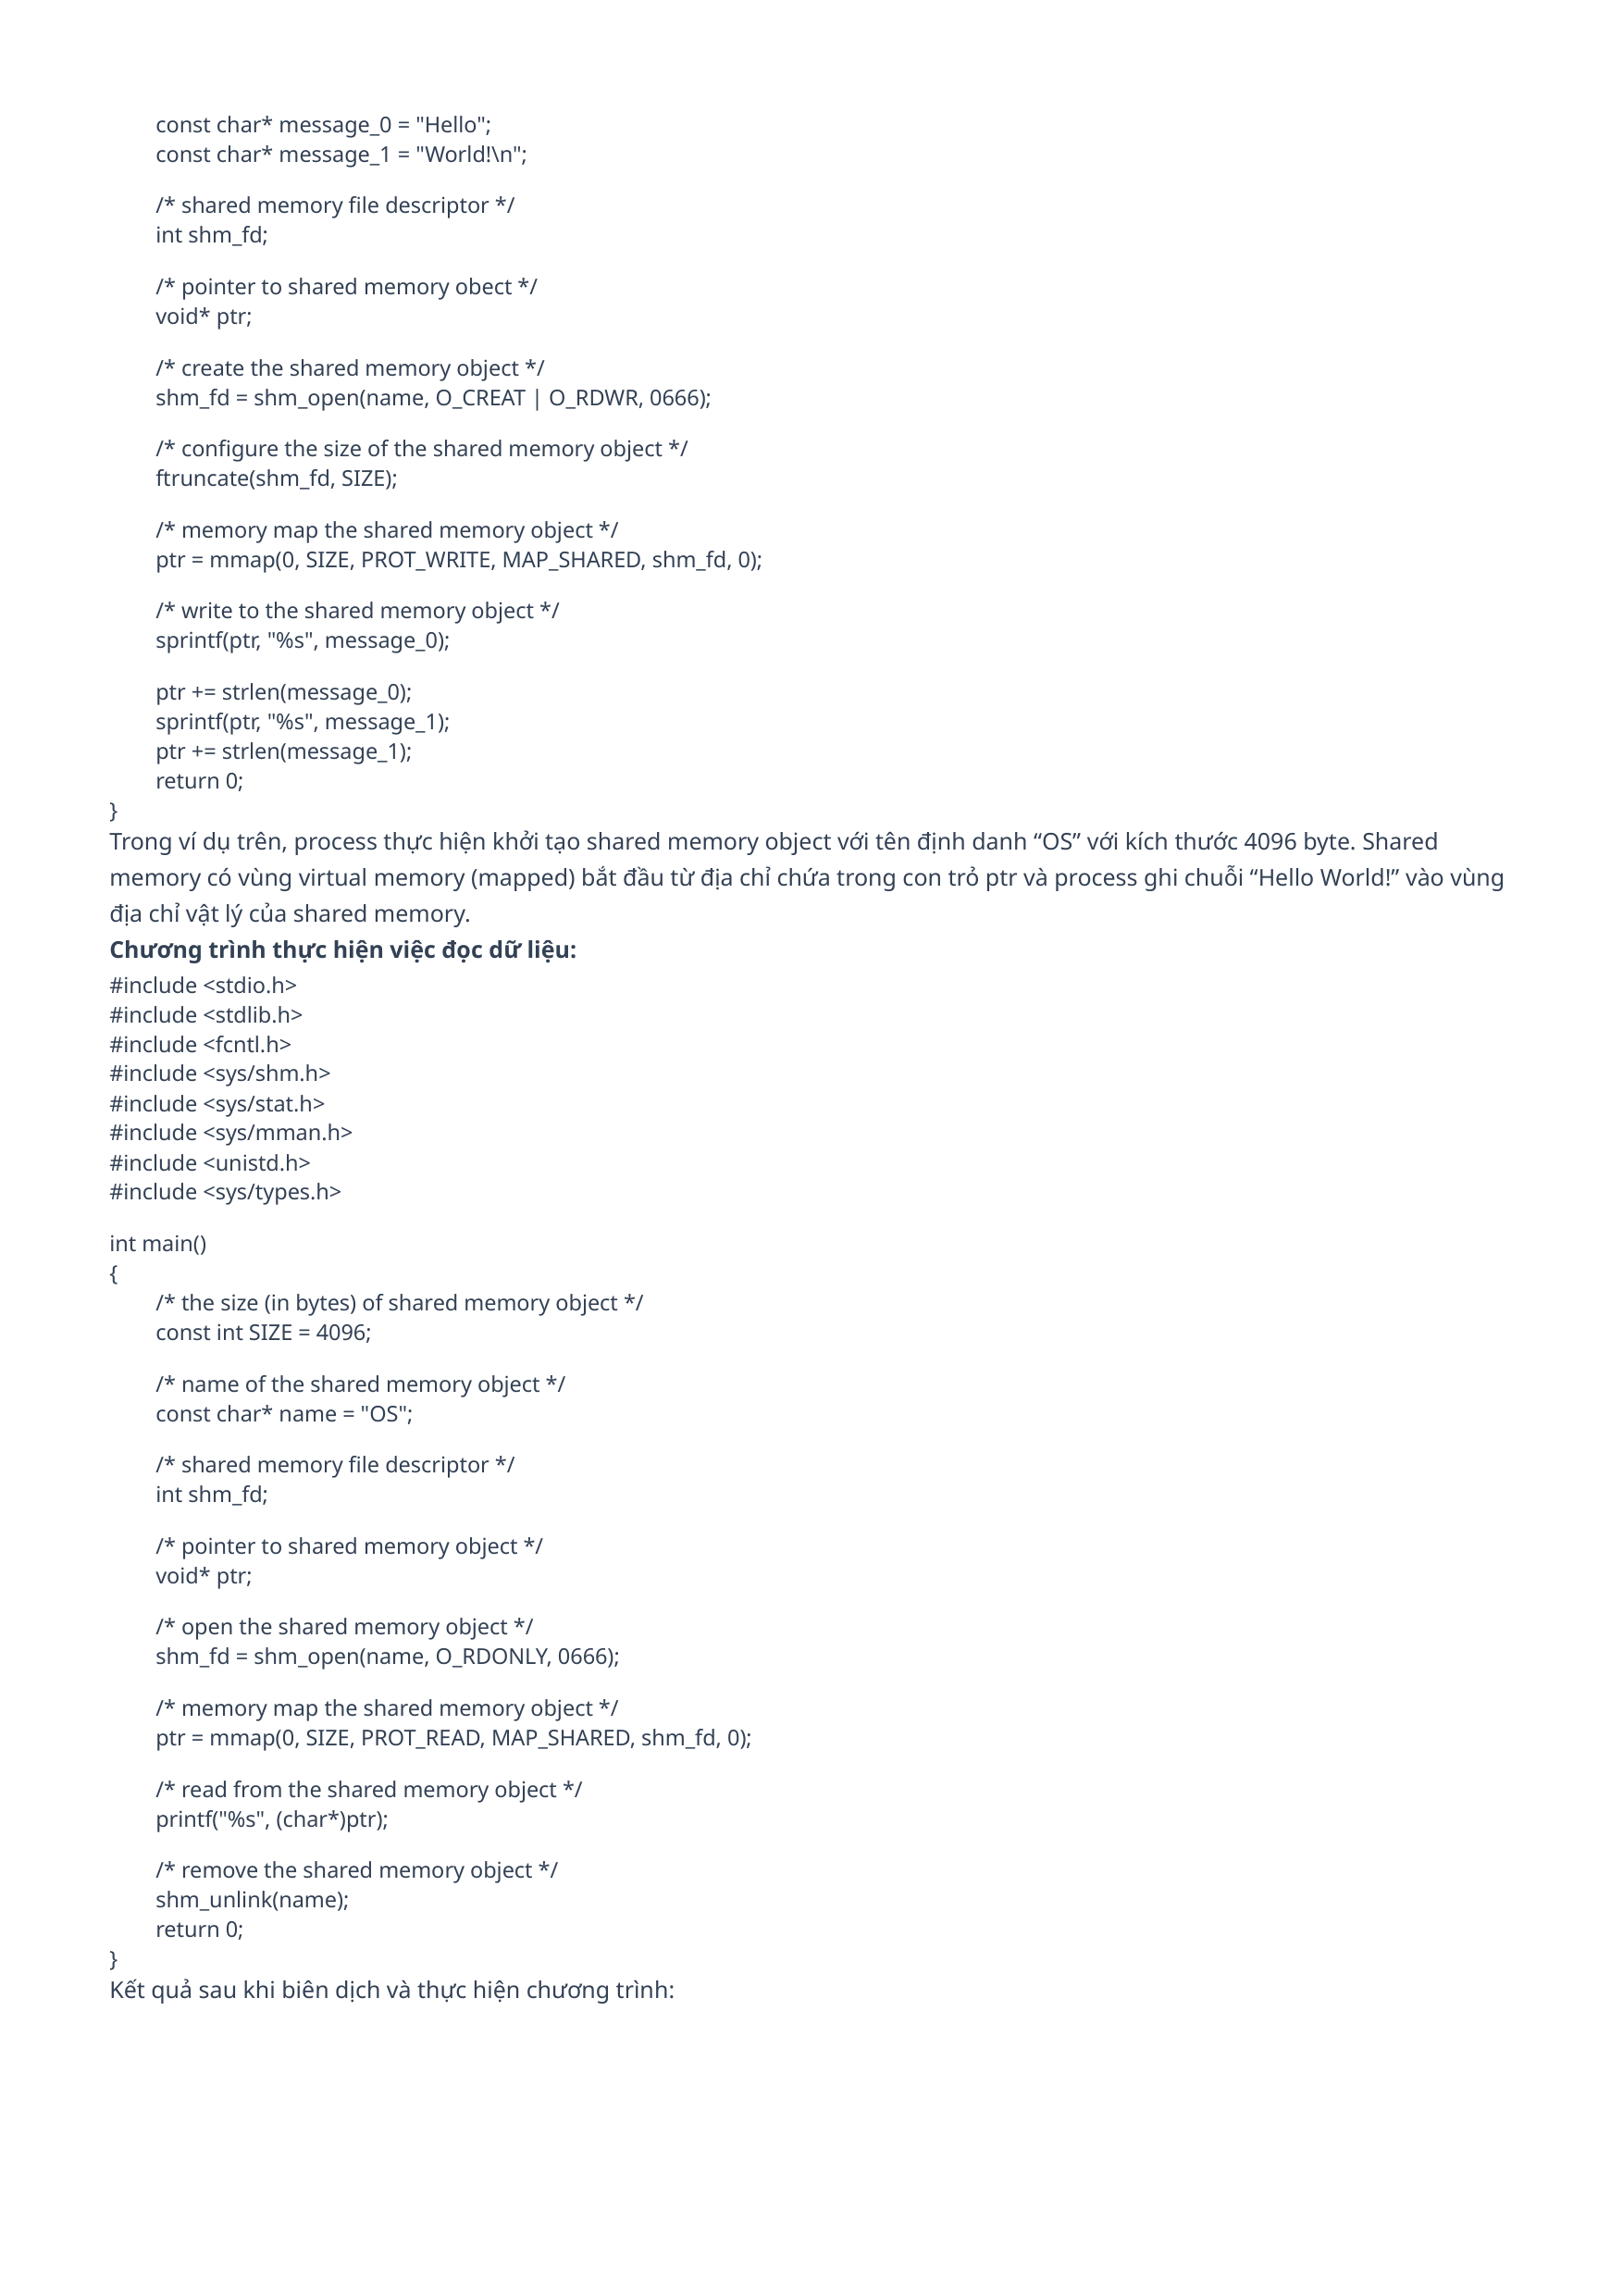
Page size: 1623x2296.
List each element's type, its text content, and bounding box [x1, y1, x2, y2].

text } [109, 1944, 1514, 1973]
text const char* message_1 = "World!\n"; [109, 139, 1514, 168]
text /* memory map the shared memory object */ [109, 1693, 1514, 1722]
text /* name of the shared memory object */ [109, 1369, 1514, 1398]
text /* configure the size of the shared memory object */ [109, 433, 1514, 464]
text { [109, 1258, 1514, 1287]
text Chương trình thực hiện việc đọc dữ liệu: [109, 934, 1514, 965]
text /* the size (in bytes) of shared memory object */ [109, 1287, 1514, 1317]
text } [109, 795, 1514, 825]
text ptr = mmap(0, SIZE, PROT_WRITE, MAP_SHARED, shm_fd, 0); [109, 544, 1514, 574]
text ptr += strlen(message_1); [109, 736, 1514, 765]
text #include <stdlib.h> [109, 999, 1514, 1029]
text const int SIZE = 4096; [109, 1317, 1514, 1347]
text sprintf(ptr, "%s", message_0); [109, 626, 1514, 655]
text Trong ví dụ trên, process thực hiện khởi tạo shared memory object với tên định danh “OS” với kích thước 4096 byte. Shared memory có vùng virtual memory (mapped) bắt đầu từ địa chỉ chứa trong con trỏ ptr và process ghi chuỗi “Hello World!” vào vùng địa chỉ vật lý của shared memory. [109, 825, 1514, 929]
text #include <sys/shm.h> [109, 1059, 1514, 1088]
text int shm_fd; [109, 1479, 1514, 1509]
text sprintf(ptr, "%s", message_1); [109, 706, 1514, 736]
text /* pointer to shared memory obect */ [109, 271, 1514, 301]
text #include <sys/stat.h> [109, 1088, 1514, 1118]
text void* ptr; [109, 301, 1514, 330]
text /* remove the shared memory object */ [109, 1855, 1514, 1885]
text int shm_fd; [109, 220, 1514, 250]
text int main() [109, 1228, 1514, 1258]
text void* ptr; [109, 1560, 1514, 1590]
text /* write to the shared memory object */ [109, 596, 1514, 626]
text printf("%s", (char*)ptr); [109, 1804, 1514, 1833]
text /* read from the shared memory object */ [109, 1774, 1514, 1804]
text ptr += strlen(message_0); [109, 676, 1514, 706]
text return 0; [109, 765, 1514, 795]
text const char* message_0 = "Hello"; [109, 109, 1514, 139]
text #include <sys/types.h> [109, 1177, 1514, 1207]
text #include <unistd.h> [109, 1148, 1514, 1177]
text shm_unlink(name); [109, 1885, 1514, 1914]
text ptr = mmap(0, SIZE, PROT_READ, MAP_SHARED, shm_fd, 0); [109, 1722, 1514, 1752]
text /* pointer to shared memory object */ [109, 1531, 1514, 1560]
text const char* name = "OS"; [109, 1398, 1514, 1428]
text #include <fcntl.h> [109, 1029, 1514, 1059]
text /* shared memory file descriptor */ [109, 191, 1514, 220]
text #include <stdio.h> [109, 970, 1514, 999]
text /* shared memory file descriptor */ [109, 1450, 1514, 1479]
text shm_fd = shm_open(name, O_CREAT | O_RDWR, 0666); [109, 382, 1514, 412]
text Kết quả sau khi biên dịch và thực hiện chương trình: [109, 1973, 1514, 2005]
text #include <sys/mman.h> [109, 1118, 1514, 1148]
text ftruncate(shm_fd, SIZE); [109, 464, 1514, 492]
text shm_fd = shm_open(name, O_RDONLY, 0666); [109, 1642, 1514, 1671]
text /* create the shared memory object */ [109, 353, 1514, 382]
text return 0; [109, 1914, 1514, 1944]
text /* memory map the shared memory object */ [109, 515, 1514, 544]
text /* open the shared memory object */ [109, 1612, 1514, 1642]
